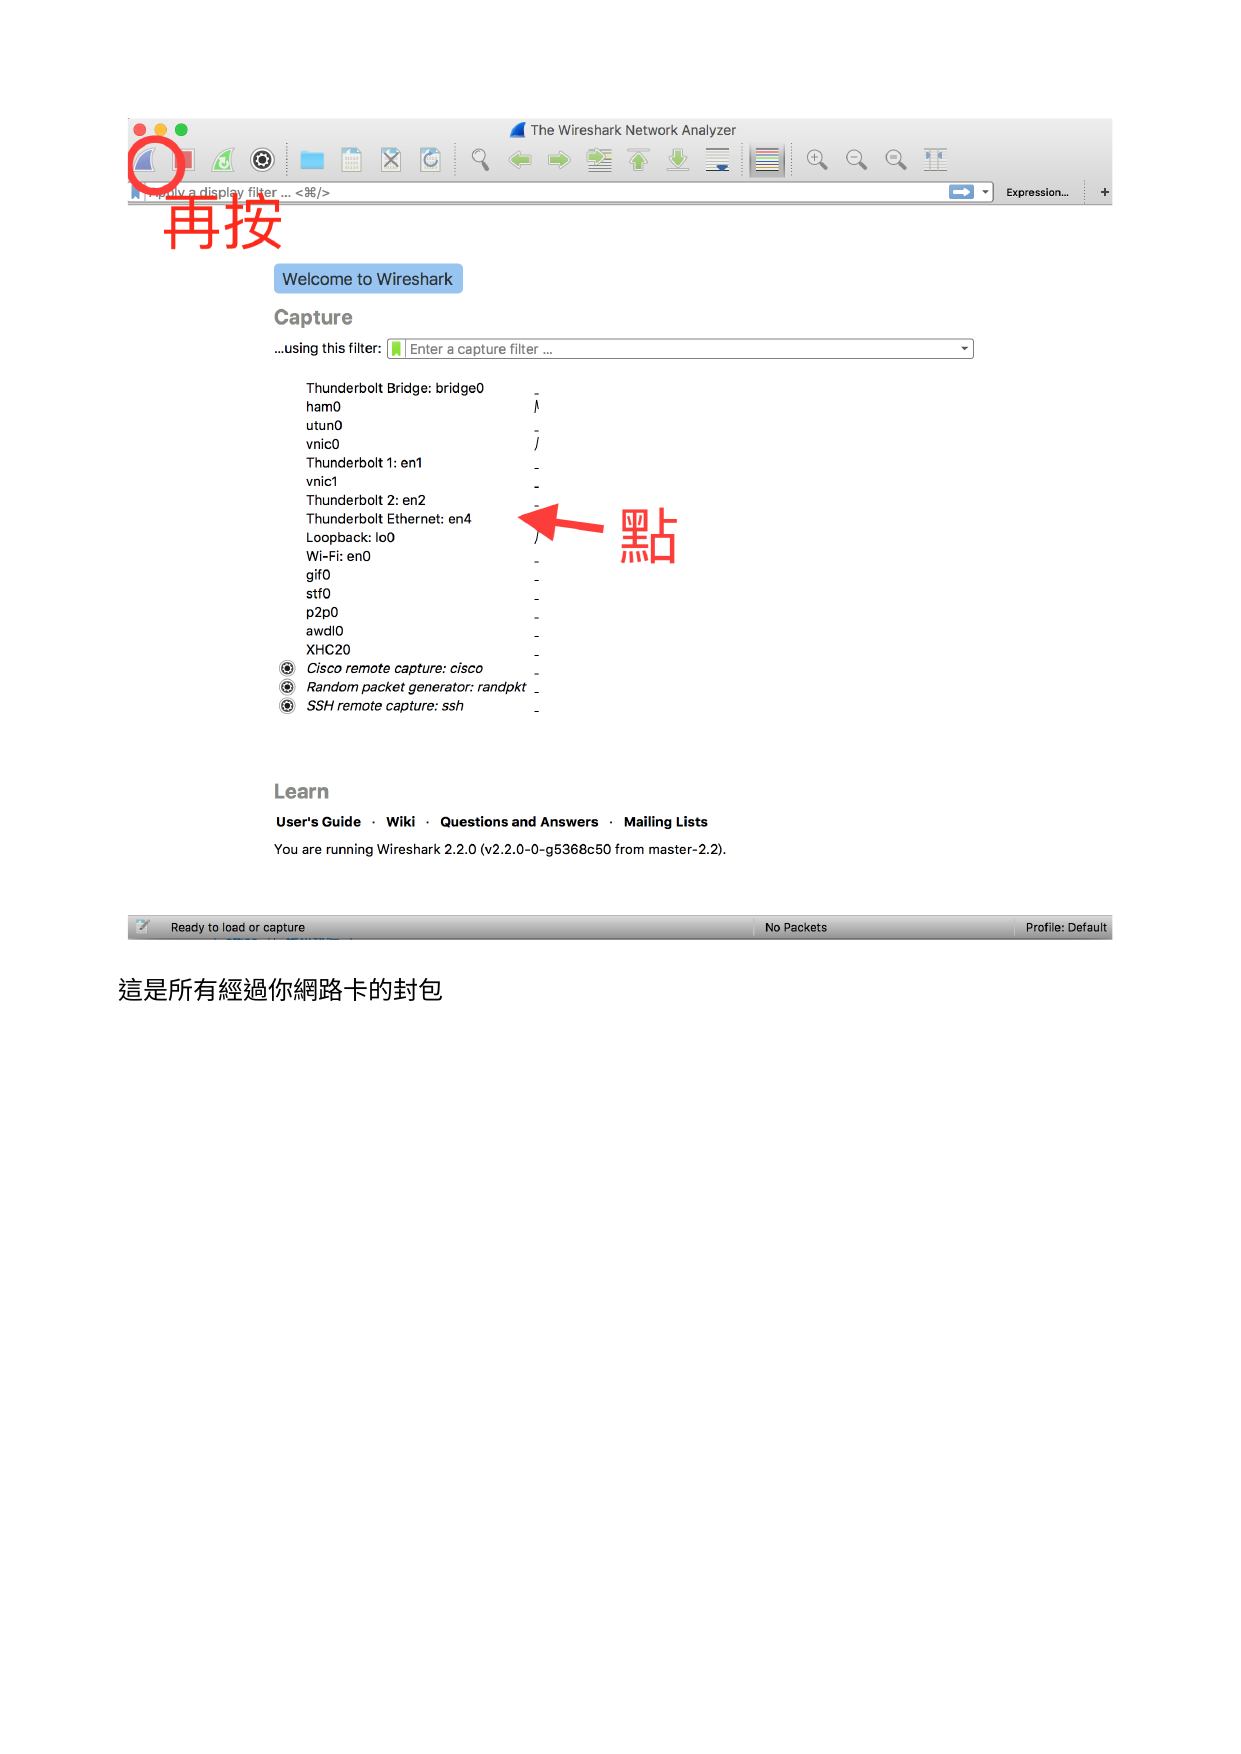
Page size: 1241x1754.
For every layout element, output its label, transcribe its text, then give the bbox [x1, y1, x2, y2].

picture [127, 118, 1113, 940]
text 這是所有經過你網路卡的封包 [118, 970, 1122, 1006]
